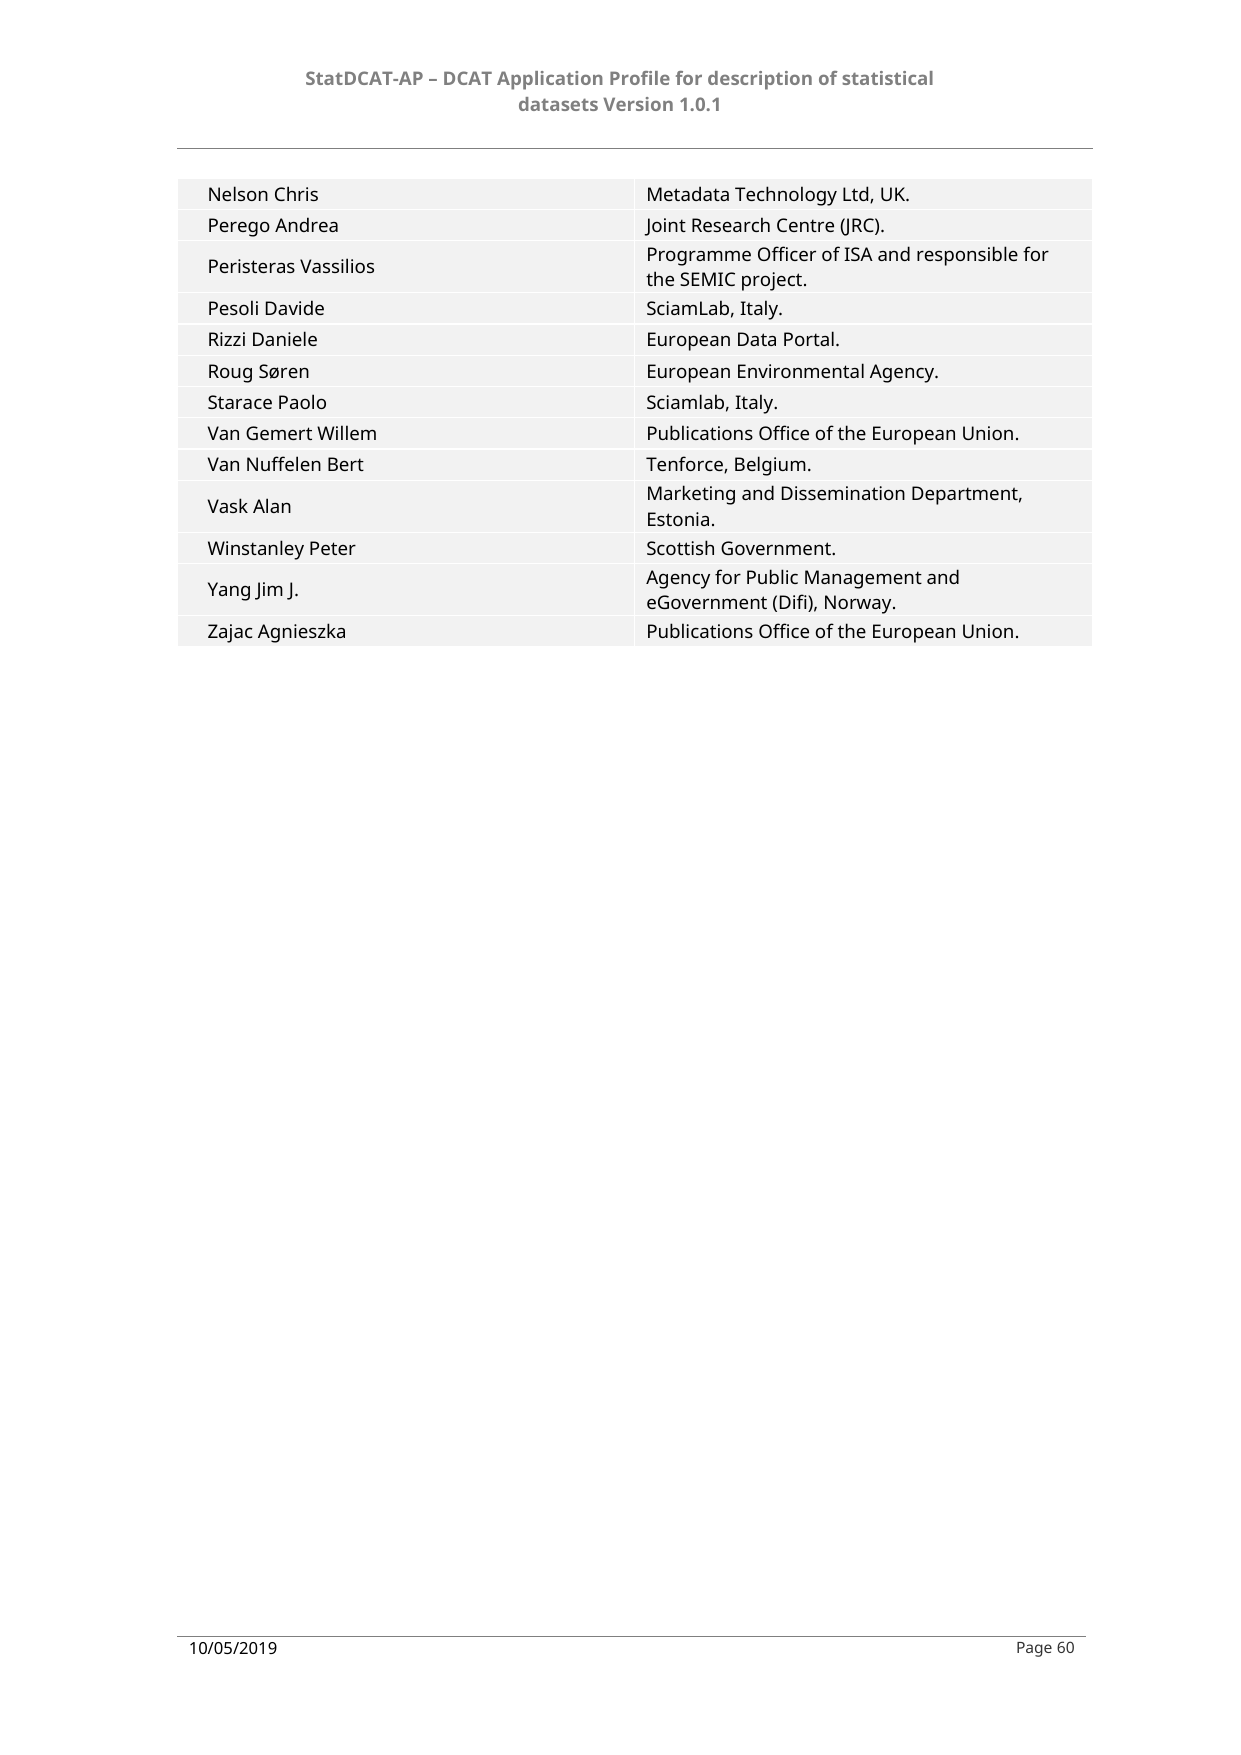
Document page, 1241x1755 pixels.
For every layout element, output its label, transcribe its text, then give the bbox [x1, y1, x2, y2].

table_cell Zajac Agnieszka [178, 616, 634, 646]
table_cell Publications Office of the European Union. [635, 418, 1092, 448]
table_cell Agency for Public Management and eGovernment (Difi), Norway. [635, 564, 1092, 615]
table_cell Sciamlab, Italy. [635, 387, 1092, 417]
table_cell Van Gemert Willem [178, 418, 634, 448]
table_cell Perego Andrea [178, 210, 634, 240]
table_cell Scottish Government. [635, 533, 1092, 563]
table_cell European Environmental Agency. [635, 356, 1092, 386]
table_cell Publications Office of the European Union. [635, 616, 1092, 646]
table_cell Metadata Technology Ltd, UK. [635, 179, 1092, 209]
table_cell Winstanley Peter [178, 533, 634, 563]
table_cell Joint Research Centre (JRC). [635, 210, 1092, 240]
table_cell Pesoli Davide [178, 293, 634, 323]
table_cell Programme Officer of ISA and responsible for the SEMIC project. [635, 241, 1092, 292]
table_cell Yang Jim J. [178, 564, 634, 615]
table_cell Nelson Chris [178, 179, 634, 209]
table_cell Starace Paolo [178, 387, 634, 417]
table_cell Vask Alan [178, 481, 634, 532]
table_cell Van Nuffelen Bert [178, 450, 634, 480]
table_cell European Data Portal. [635, 325, 1092, 355]
table_cell Rizzi Daniele [178, 325, 634, 355]
table_cell Marketing and Dissemination Department, Estonia. [635, 481, 1092, 532]
table_cell Peristeras Vassilios [178, 241, 634, 292]
table_cell SciamLab, Italy. [635, 293, 1092, 323]
table_cell Roug Søren [178, 356, 634, 386]
table_cell Tenforce, Belgium. [635, 450, 1092, 480]
